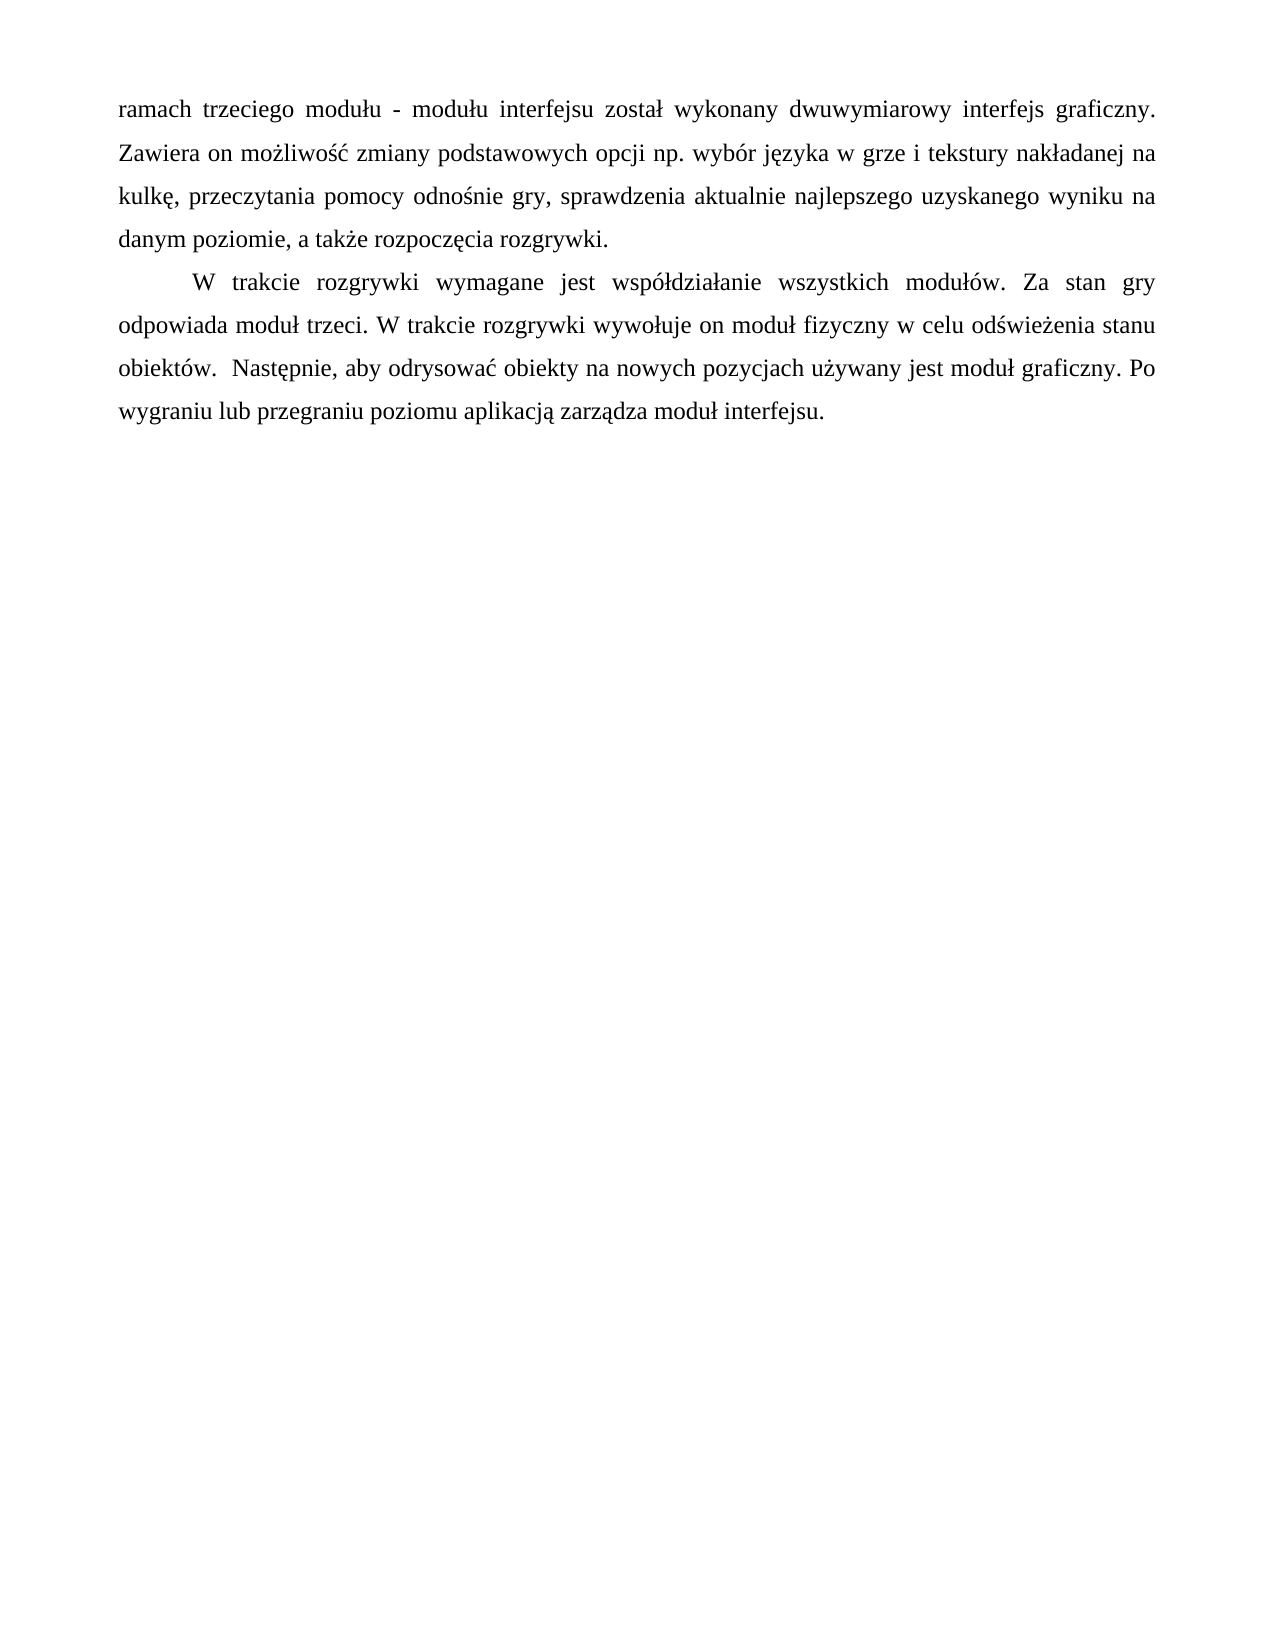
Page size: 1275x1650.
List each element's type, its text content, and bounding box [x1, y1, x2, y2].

text W trakcie rozgrywki wymagane jest współdziałanie wszystkich modułów. Za stan gry odpowiada moduł trzeci. W trakcie rozgrywki wywołuje on moduł fizyczny w celu odświeżenia stanu obiektów. Następnie, aby odrysować obiekty na nowych pozycjach używany jest moduł graficzny. Po wygraniu lub przegraniu poziomu aplikacją zarządza moduł interfejsu. [118, 267, 1157, 425]
text ramach trzeciego modułu - modułu interfejsu został wykonany dwuwymiarowy interfejs graficzny. Zawiera on możliwość zmiany podstawowych opcji np. wybór języka w grze i tekstury nakładanej na kulkę, przeczytania pomocy odnośnie gry, sprawdzenia aktualnie najlepszego uzyskanego wyniku na danym poziomie, a także rozpoczęcia rozgrywki. [118, 94, 1157, 253]
